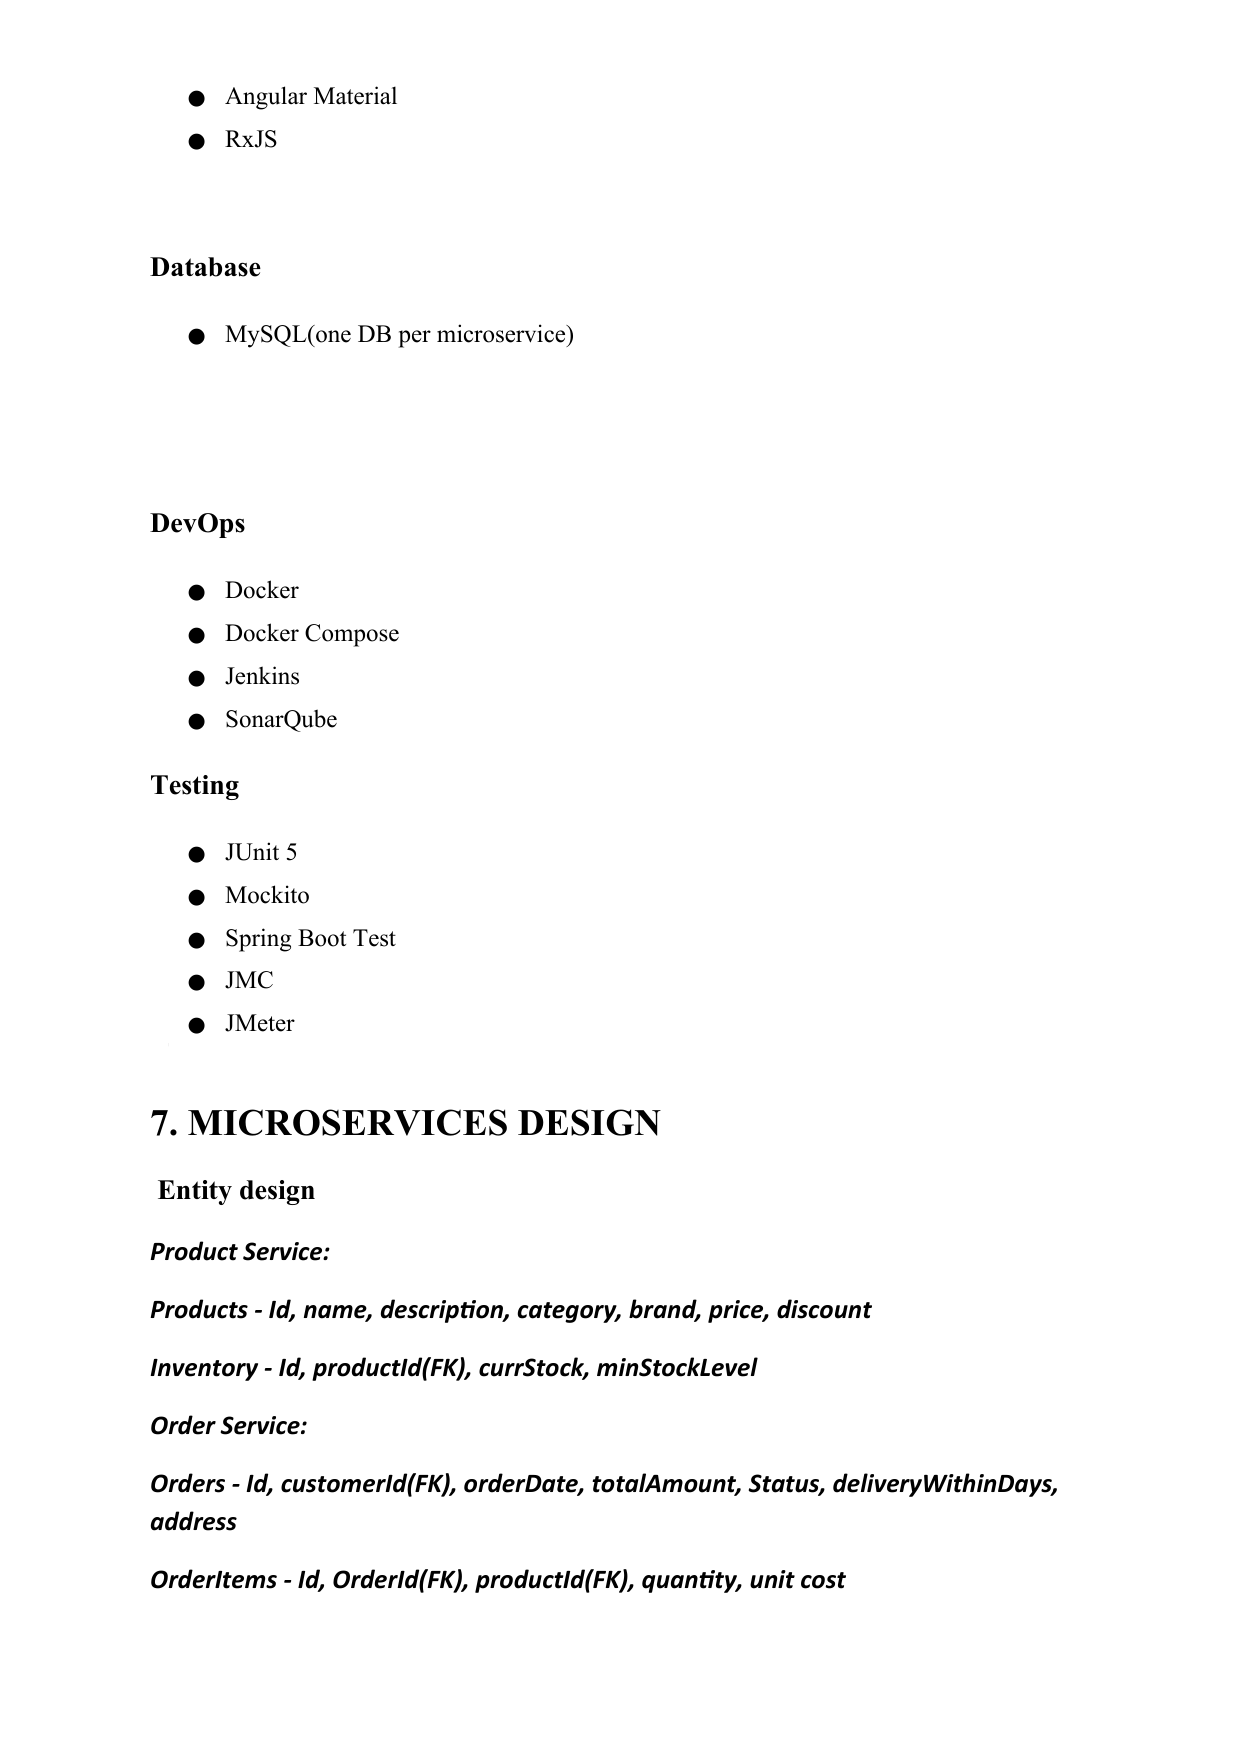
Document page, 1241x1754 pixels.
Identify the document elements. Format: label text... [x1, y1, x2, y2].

list Mockito [187, 872, 1090, 915]
list Angular Material [187, 74, 1090, 117]
text Product Service: [150, 1234, 1090, 1267]
text DevOps [150, 507, 1090, 539]
list RxJS [187, 117, 1090, 159]
text Testing [150, 768, 1090, 801]
list Jenkins [187, 653, 1090, 696]
text Orders - Id, customerId(FK), orderDate, totalAmount, Status, deliveryWithinDays, address [150, 1466, 1090, 1537]
text Inventory - Id, productId(FK), currStock, minStockLevel [150, 1350, 1090, 1383]
text Entity design [150, 1173, 1090, 1205]
list JUnit 5 [187, 830, 1090, 872]
list Docker [187, 568, 1090, 611]
list Spring Boot Test [187, 915, 1090, 958]
list JMC [187, 958, 1090, 1001]
text Database [150, 250, 1090, 282]
list Docker Compose [187, 611, 1090, 653]
list SonarQube [187, 696, 1090, 739]
list JMeter [187, 1001, 1090, 1043]
text 7. MICROSERVICES DESIGN [150, 1100, 1090, 1143]
list MySQL(one DB per microservice) [187, 312, 1090, 354]
text OrderItems - Id, OrderId(FK), productId(FK), quantity, unit cost [150, 1562, 1090, 1595]
text Order Service: [150, 1408, 1090, 1441]
text Products - Id, name, description, category, brand, price, discount [150, 1292, 1090, 1325]
